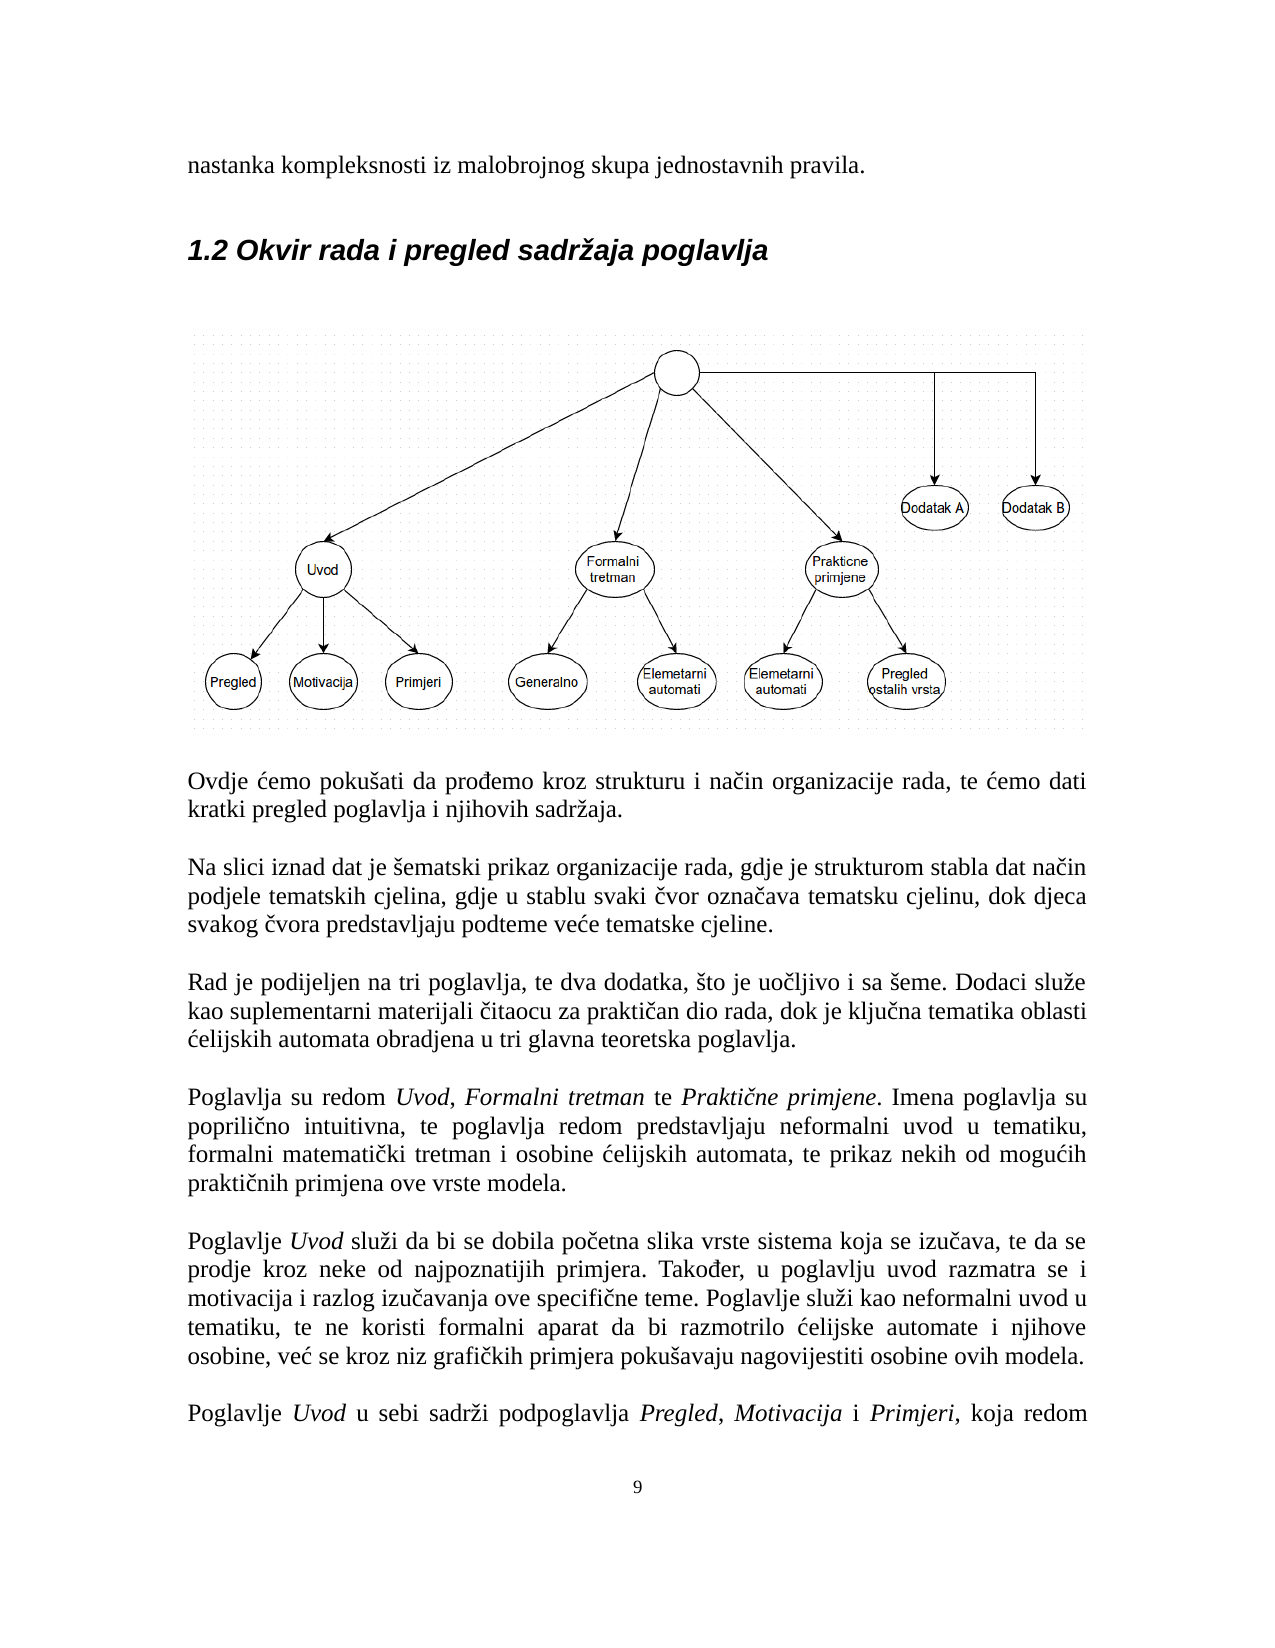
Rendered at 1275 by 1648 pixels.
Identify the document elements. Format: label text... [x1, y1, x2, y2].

text Poglavlje Uvod u sebi sadrži podpoglavlja Pregled, Motivacija i Primjeri, koja redom [187, 1398, 1088, 1427]
text Rad je podijeljen na tri poglavlja, te dva dodatka, što je uočljivo i sa šeme. Dodaci služe kao suplementarni materijali čitaocu za praktičan dio rada, dok je ključna tematika oblasti ćelijskih automata obradjena u tri glavna teoretska poglavlja. [187, 967, 1088, 1053]
text Ovdje ćemo pokušati da prođemo kroz strukturu i način organizacije rada, te ćemo dati kratki pregled poglavlja i njihovih sadržaja. [187, 766, 1088, 823]
text nastanka kompleksnosti iz malobrojnog skupa jednostavnih pravila. [187, 150, 1088, 179]
text Poglavlje Uvod služi da bi se dobila početna slika vrste sistema koja se izučava, te da se prodje kroz neke od najpoznatijih primjera. Također, u poglavlju uvod razmatra se i motivacija i razlog izučavanja ove specifične teme. Poglavlje služi kao neformalni uvod u tematiku, te ne koristi formalni aparat da bi razmotrilo ćelijske automate i njihove osobine, već se kroz niz grafičkih primjera pokušavaju nagovijestiti osobine ovih modela. [187, 1226, 1088, 1369]
picture [187, 326, 1088, 737]
text Na slici iznad dat je šematski prikaz organizacije rada, gdje je strukturom stabla dat način podjele tematskih cjelina, gdje u stablu svaki čvor označava tematsku cjelinu, dok djeca svakog čvora predstavljaju podteme veće tematske cjeline. [187, 852, 1088, 938]
text Poglavlja su redom Uvod, Formalni tretman te Praktične primjene. Imena poglavlja su poprilično intuitivna, te poglavlja redom predstavljaju neformalni uvod u tematiku, formalni matematički tretman i osobine ćelijskih automata, te prikaz nekih od mogućih praktičnih primjena ove vrste modela. [187, 1082, 1088, 1197]
subtitle 1.2 Okvir rada i pregled sadržaja poglavlja [187, 232, 1088, 266]
